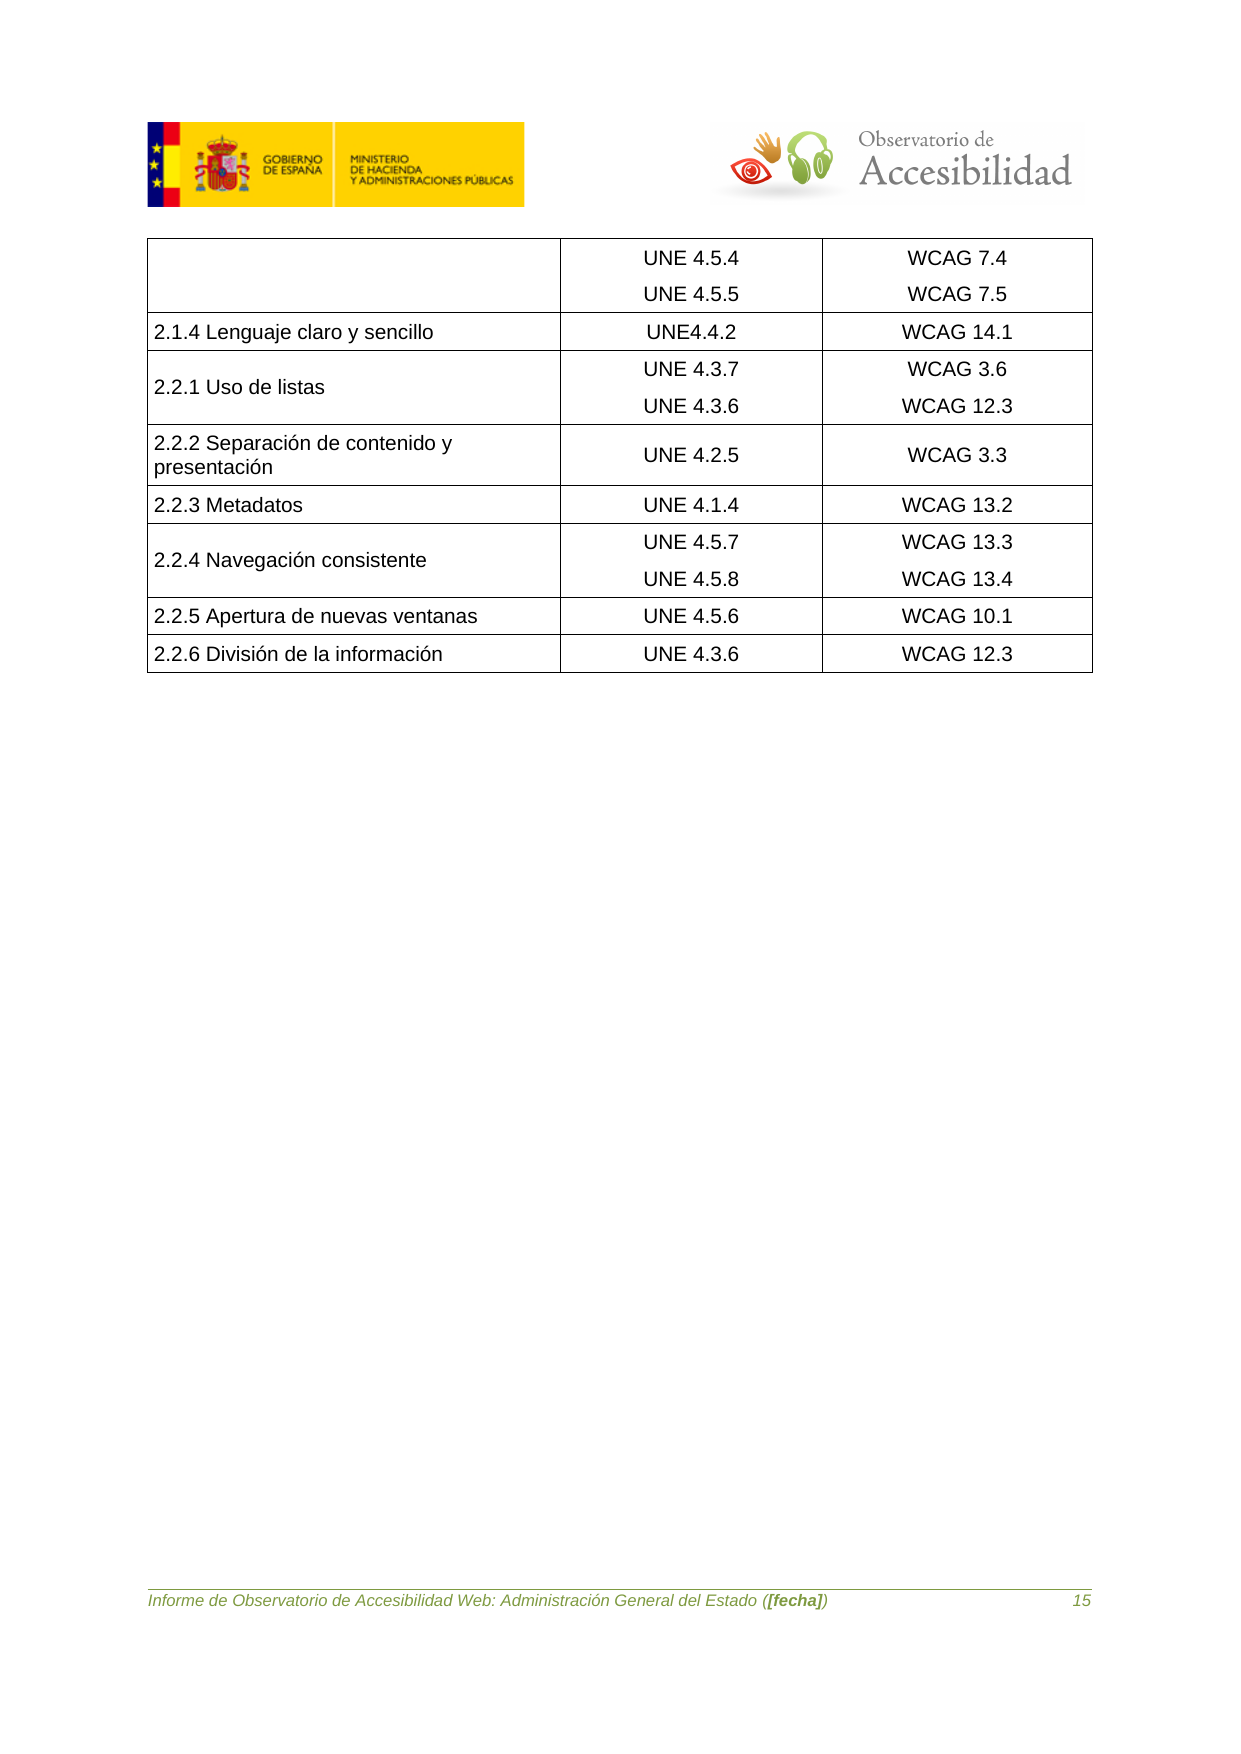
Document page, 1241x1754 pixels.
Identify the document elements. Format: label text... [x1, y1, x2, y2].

table_cell WCAG 7.4 WCAG 7.5 [823, 239, 1092, 312]
table_cell 2.2.5 Apertura de nuevas ventanas [148, 598, 560, 634]
table_cell WCAG 13.3 WCAG 13.4 [823, 524, 1092, 597]
table_cell 2.2.6 División de la información [148, 635, 560, 672]
table_cell 2.2.1 Uso de listas [148, 351, 560, 424]
table_cell UNE 4.2.5 [561, 425, 822, 485]
picture [710, 122, 1086, 205]
table_cell UNE 4.3.7 UNE 4.3.6 [561, 351, 822, 424]
table_cell 2.1.4 Lenguaje claro y sencillo [148, 313, 560, 350]
table_cell WCAG 3.3 [823, 425, 1092, 485]
table_cell WCAG 3.6 WCAG 12.3 [823, 351, 1092, 424]
table_cell UNE 4.5.7 UNE 4.5.8 [561, 524, 822, 597]
table_cell WCAG 12.3 [823, 635, 1092, 672]
table_cell 2.2.3 Metadatos [148, 486, 560, 523]
table_cell WCAG 14.1 [823, 313, 1092, 350]
table_cell [148, 239, 560, 312]
table_cell 2.2.2 Separación de contenido y presentación [148, 425, 560, 485]
table_cell UNE 4.3.6 [561, 635, 822, 672]
picture [147, 122, 525, 207]
table_cell WCAG 13.2 [823, 486, 1092, 523]
table_cell UNE 4.5.4 UNE 4.5.5 [561, 239, 822, 312]
table_cell UNE 4.1.4 [561, 486, 822, 523]
table_cell 2.2.4 Navegación consistente [148, 524, 560, 597]
table_cell UNE4.4.2 [561, 313, 822, 350]
table_cell UNE 4.5.6 [561, 598, 822, 634]
table_cell WCAG 10.1 [823, 598, 1092, 634]
